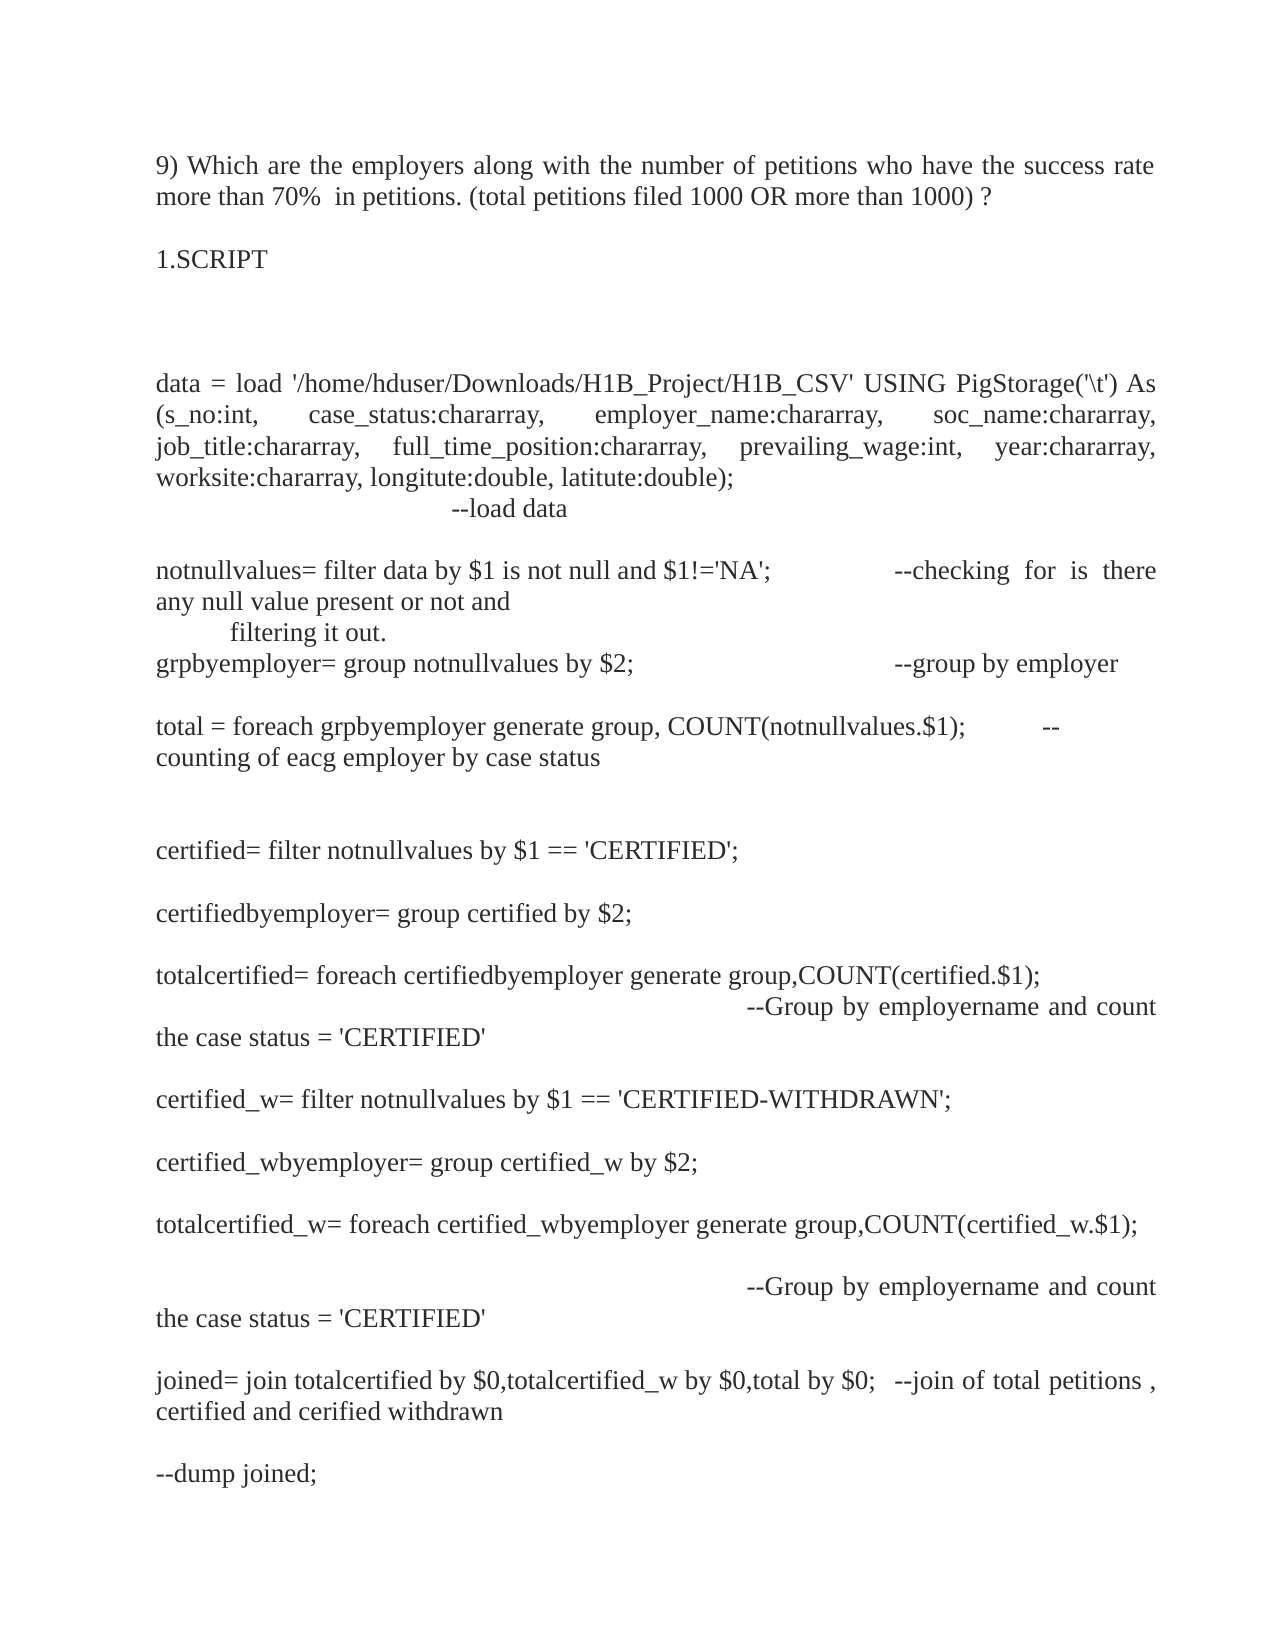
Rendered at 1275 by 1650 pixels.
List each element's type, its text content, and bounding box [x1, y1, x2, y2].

text totalcertified_w= foreach certified_wbyemployer generate group,COUNT(certified_w.$1); [156, 1208, 1157, 1239]
text certifiedbyemployer= group certified by $2; [156, 897, 1157, 928]
text joined= join totalcertified by $0,totalcertified_w by $0,total by $0; --join of total petitions , certified and cerified withdrawn [156, 1364, 1157, 1426]
text --load data [156, 492, 1157, 523]
text notnullvalues= filter data by $1 is not null and $1!='NA'; --checking for is there any null value present or not and filtering it out. [156, 554, 1157, 648]
text certified_wbyemployer= group certified_w by $2; [156, 1146, 1157, 1177]
text certified= filter notnullvalues by $1 == 'CERTIFIED'; [156, 834, 1157, 866]
text total = foreach grpbyemployer generate group, COUNT(notnullvalues.$1); -- counting of eacg employer by case status [156, 710, 1157, 772]
text --dump joined; [156, 1457, 1157, 1488]
text --Group by employername and count the case status = 'CERTIFIED' [156, 1271, 1157, 1333]
text 1.SCRIPT [156, 243, 1157, 274]
text certified_w= filter notnullvalues by $1 == 'CERTIFIED-WITHDRAWN'; [156, 1084, 1157, 1115]
text totalcertified= foreach certifiedbyemployer generate group,COUNT(certified.$1); [156, 959, 1157, 990]
text data = load '/home/hduser/Downloads/H1B_Project/H1B_CSV' USING PigStorage('\t') As (s_no:int, case_status:chararray, employer_name:chararray, soc_name:chararray, job_title:chararray, full_time_position:chararray, prevailing_wage:int, year:chararray, worksite:chararray, longitute:double, latitute:double); [156, 367, 1157, 492]
text 9) Which are the employers along with the number of petitions who have the success rate more than 70% in petitions. (total petitions filed 1000 OR more than 1000) ? [156, 149, 1157, 212]
text grpbyemployer= group notnullvalues by $2; --group by employer [156, 648, 1157, 679]
text --Group by employername and count the case status = 'CERTIFIED' [156, 990, 1157, 1052]
